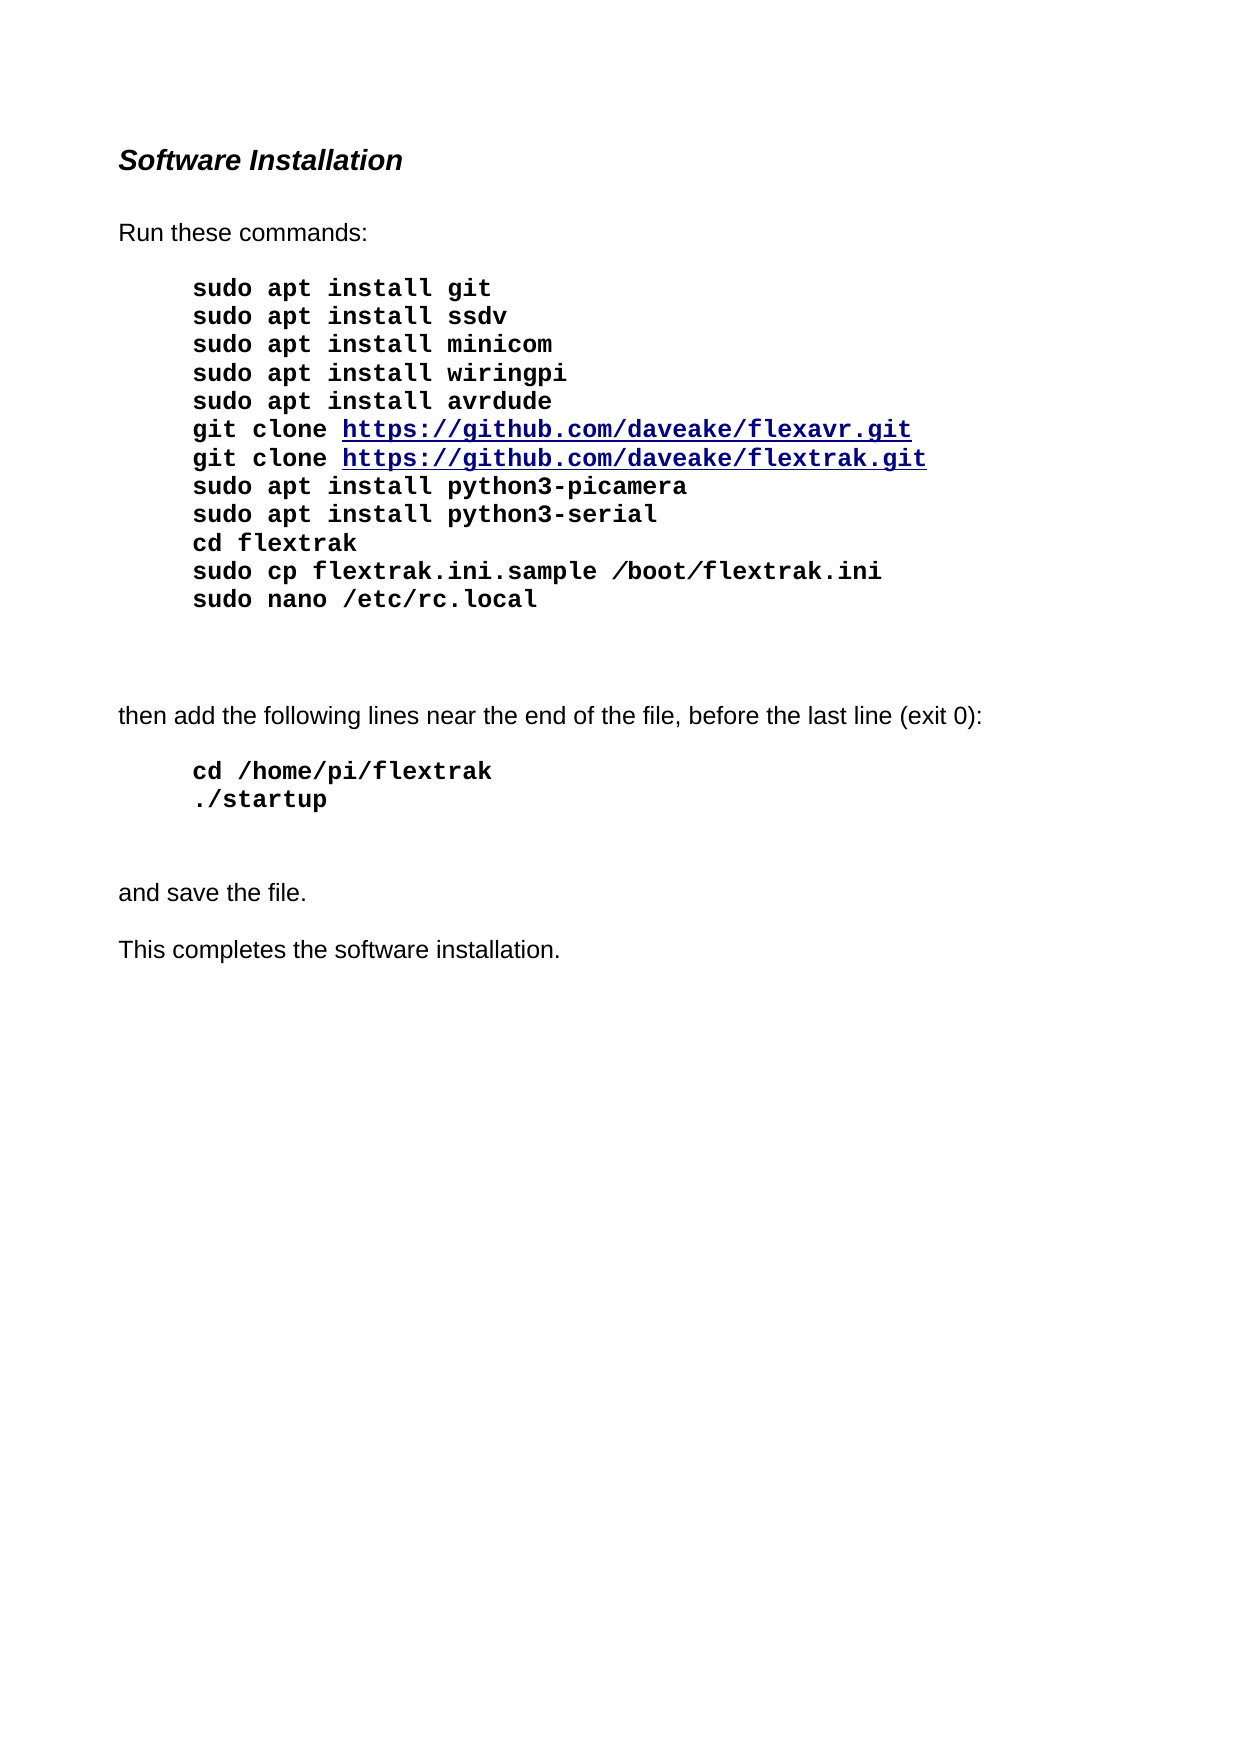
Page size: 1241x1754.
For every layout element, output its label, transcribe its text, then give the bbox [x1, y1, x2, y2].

text Run these commands: [118, 218, 1122, 247]
text sudo apt install wiringpi [192, 360, 1122, 389]
text git clone https://github.com/daveake/flexavr.git [192, 417, 1122, 445]
text sudo apt install ssdv [192, 304, 1122, 332]
text git clone https://github.com/daveake/flextrak.git [192, 445, 1122, 474]
text This completes the software installation. [118, 935, 1122, 964]
text sudo cp flextrak.ini.sample /boot/flextrak.ini [192, 559, 1122, 587]
text sudo apt install python3-serial [192, 502, 1122, 530]
text sudo apt install git [192, 275, 1122, 304]
text ./startup [192, 787, 1122, 815]
text sudo apt install minicom [192, 332, 1122, 360]
subtitle Software Installation [118, 143, 1122, 177]
text cd /home/pi/flextrak [192, 758, 1122, 787]
text sudo apt install python3-picamera [192, 474, 1122, 502]
text sudo nano /etc/rc.local [192, 587, 1122, 615]
text sudo apt install avrdude [192, 389, 1122, 417]
text and save the file. [118, 878, 1122, 907]
text then add the following lines near the end of the file, before the last line (exit 0): [118, 701, 1122, 729]
text cd flextrak [192, 530, 1122, 559]
